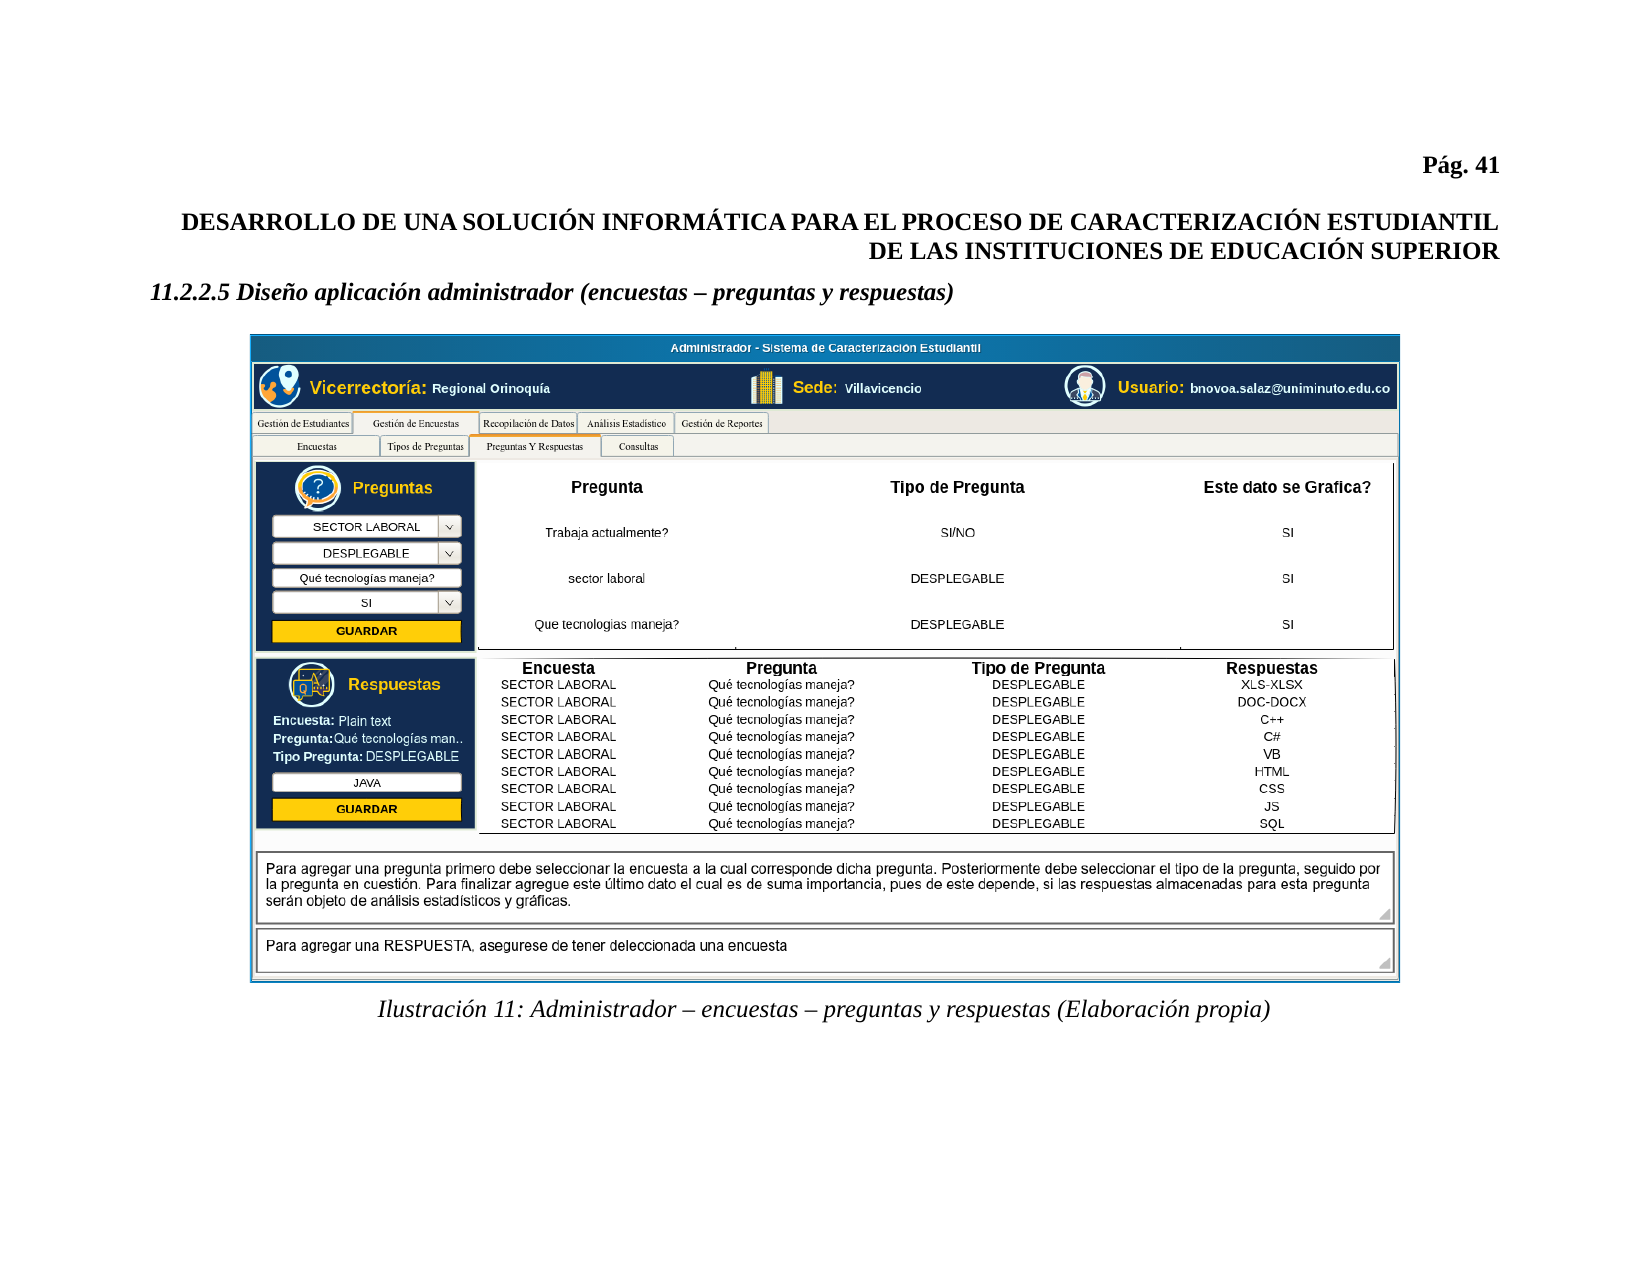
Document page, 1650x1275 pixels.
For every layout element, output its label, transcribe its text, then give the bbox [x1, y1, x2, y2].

text Ilustración 11: Administrador – encuestas – preguntas y respuestas (Elaboración propia) [250, 994, 1400, 1023]
picture [816, 345, 824, 351]
picture [951, 345, 965, 351]
picture [695, 345, 702, 351]
picture [249, 334, 1401, 983]
subtitle 11.2.2.5 Diseño aplicación administrador (encuestas – preguntas y respuestas) [150, 277, 1500, 306]
